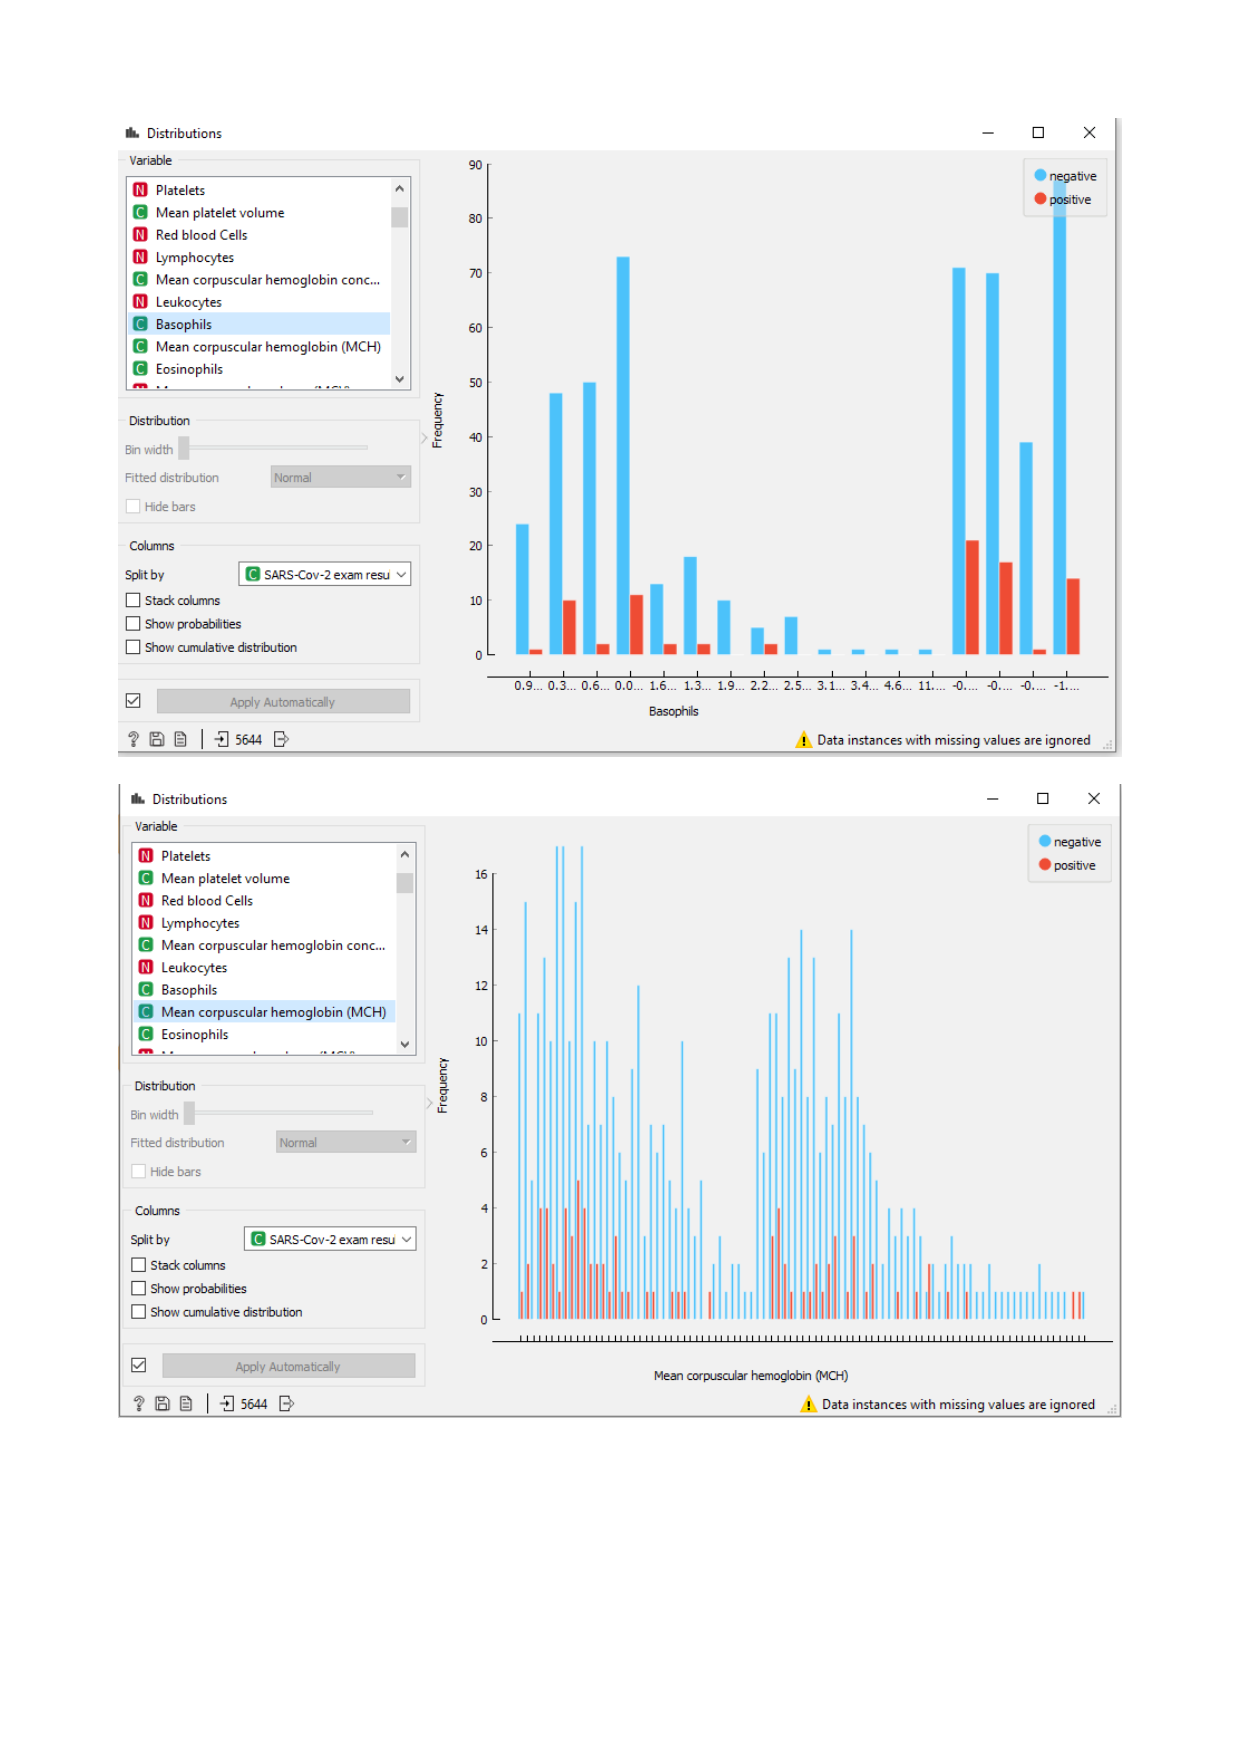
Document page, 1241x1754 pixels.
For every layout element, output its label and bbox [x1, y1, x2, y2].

picture [118, 118, 1122, 757]
picture [118, 784, 1122, 1418]
